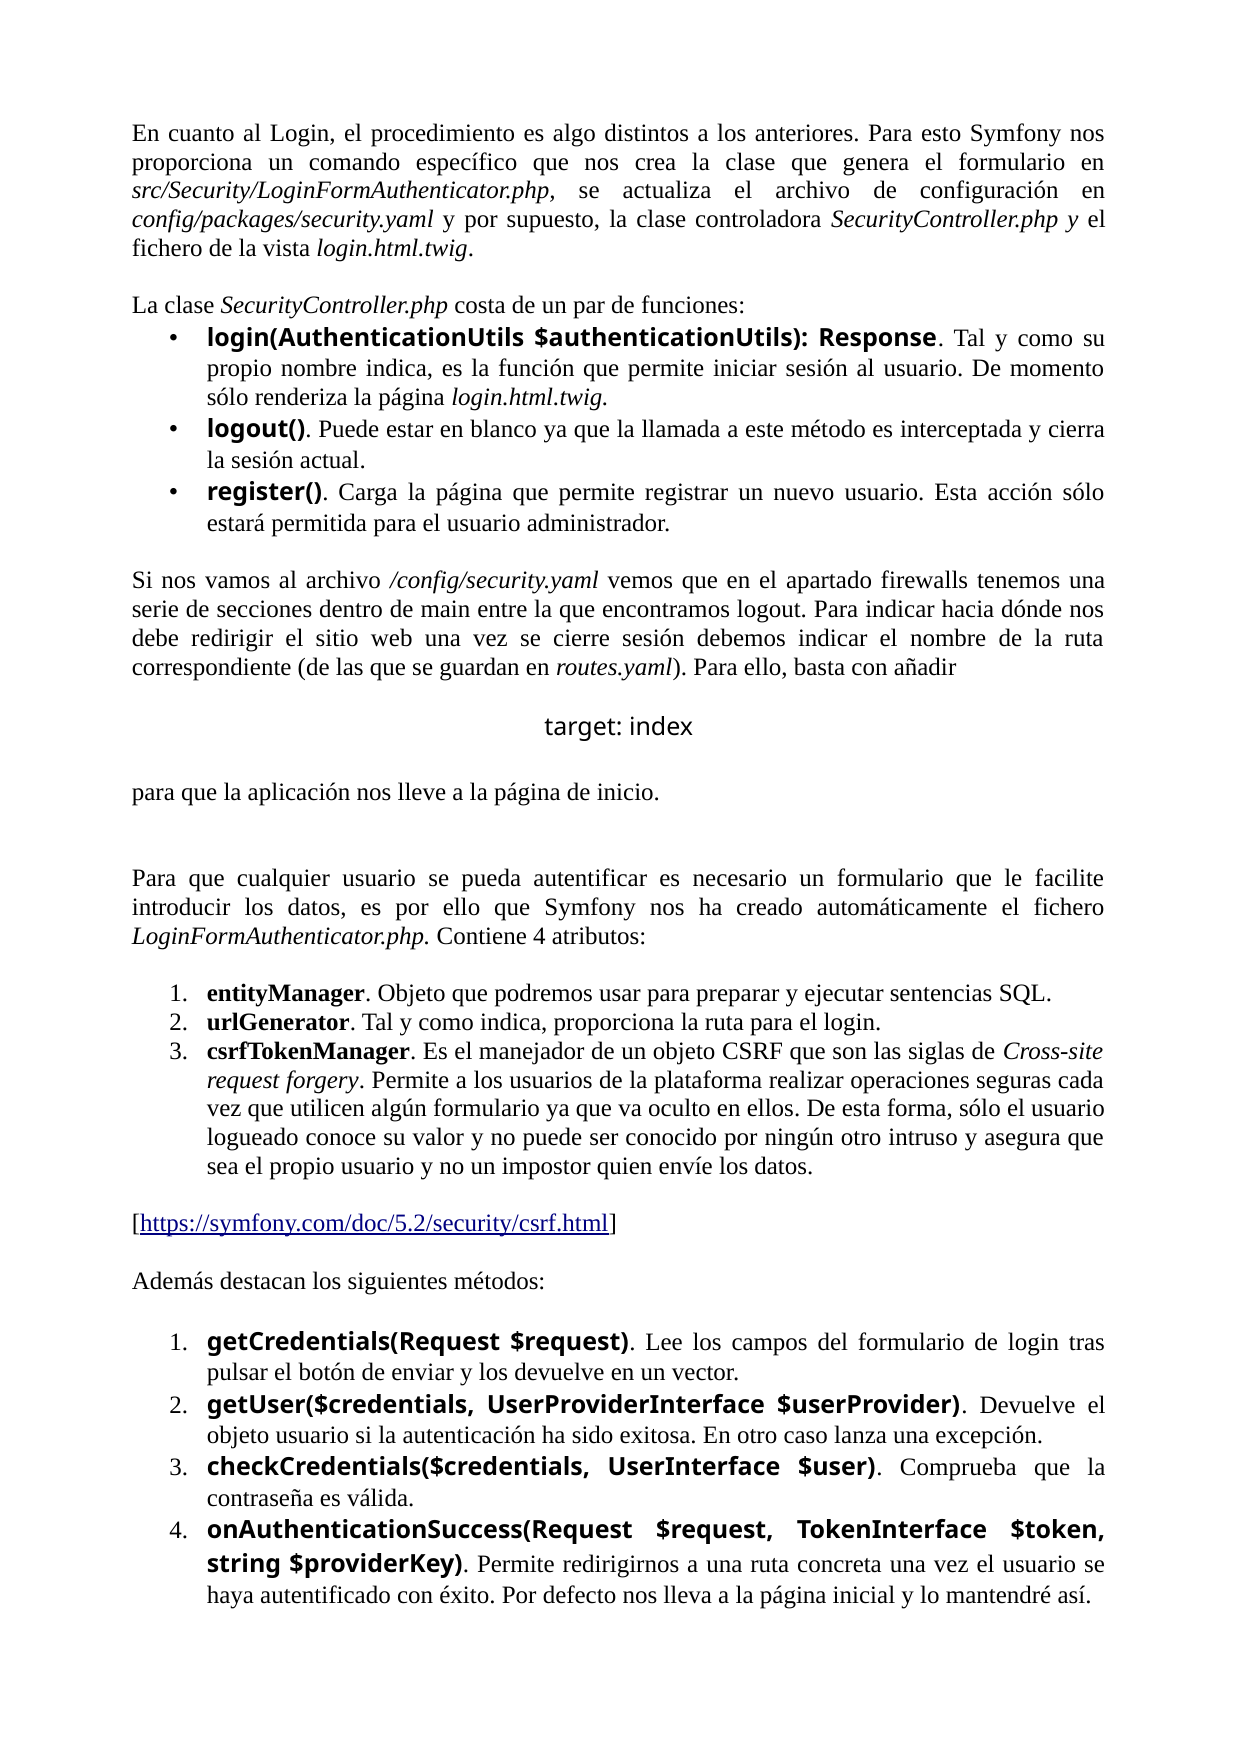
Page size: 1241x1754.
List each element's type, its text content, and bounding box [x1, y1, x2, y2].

text para que la aplicación nos lleve a la página de inicio. [132, 777, 1106, 806]
list getUser($credentials, UserProviderInterface $userProvider). Devuelve el objeto usuario si la autenticación ha sido exitosa. En otro caso lanza una excepción. [169, 1386, 1106, 1449]
text Para que cualquier usuario se pueda autentificar es necesario un formulario que le facilite introducir los datos, es por ello que Symfony nos ha creado automáticamente el fichero LoginFormAuthenticator.php. Contiene 4 atributos: [132, 863, 1106, 950]
list logout(). Puede estar en blanco ya que la llamada a este método es interceptada y cierra la sesión actual. [169, 411, 1106, 474]
list register(). Carga la página que permite registrar un nuevo usuario. Esta acción sólo estará permitida para el usuario administrador. [169, 474, 1106, 537]
text [https://symfony.com/doc/5.2/security/csrf.html] [132, 1208, 1106, 1237]
text target: index [132, 709, 1106, 743]
list login(AuthenticationUtils $authenticationUtils): Response. Tal y como su propio nombre indica, es la función que permite iniciar sesión al usuario. De momento sólo renderiza la página login.html.twig. [169, 319, 1106, 411]
text La clase SecurityController.php costa de un par de funciones: [132, 291, 1106, 319]
list checkCredentials($credentials, UserInterface $user). Comprueba que la contraseña es válida. [169, 1449, 1106, 1512]
text Si nos vamos al archivo /config/security.yaml vemos que en el apartado firewalls tenemos una serie de secciones dentro de main entre la que encontramos logout. Para indicar hacia dónde nos debe redirigir el sitio web una vez se cierre sesión debemos indicar el nombre de la ruta correspondiente (de las que se guardan en routes.yaml). Para ello, basta con añadir [132, 565, 1106, 680]
list onAuthenticationSuccess(Request $request, TokenInterface $token, string $providerKey). Permite redirigirnos a una ruta concreta una vez el usuario se haya autentificado con éxito. Por defecto nos lleva a la página inicial y lo mantendré así. [169, 1512, 1106, 1609]
list urlGenerator. Tal y como indica, proporciona la ruta para el login. [169, 1007, 1106, 1036]
list csrfTokenManager. Es el manejador de un objeto CSRF que son las siglas de Cross-site request forgery. Permite a los usuarios de la plataforma realizar operaciones seguras cada vez que utilicen algún formulario ya que va oculto en ellos. De esta forma, sólo el usuario logueado conoce su valor y no puede ser conocido por ningún otro intruso y asegura que sea el propio usuario y no un impostor quien envíe los datos. [169, 1036, 1106, 1180]
list getCredentials(Request $request). Lee los campos del formulario de login tras pulsar el botón de enviar y los devuelve en un vector. [169, 1323, 1106, 1386]
text En cuanto al Login, el procedimiento es algo distintos a los anteriores. Para esto Symfony nos proporciona un comando específico que nos crea la clase que genera el formulario en src/Security/LoginFormAuthenticator.php, se actualiza el archivo de configuración en config/packages/security.yaml y por supuesto, la clase controladora SecurityController.php y el fichero de la vista login.html.twig. [132, 118, 1106, 262]
text Además destacan los siguientes métodos: [132, 1266, 1106, 1295]
list entityManager. Objeto que podremos usar para preparar y ejecutar sentencias SQL. [169, 978, 1106, 1007]
